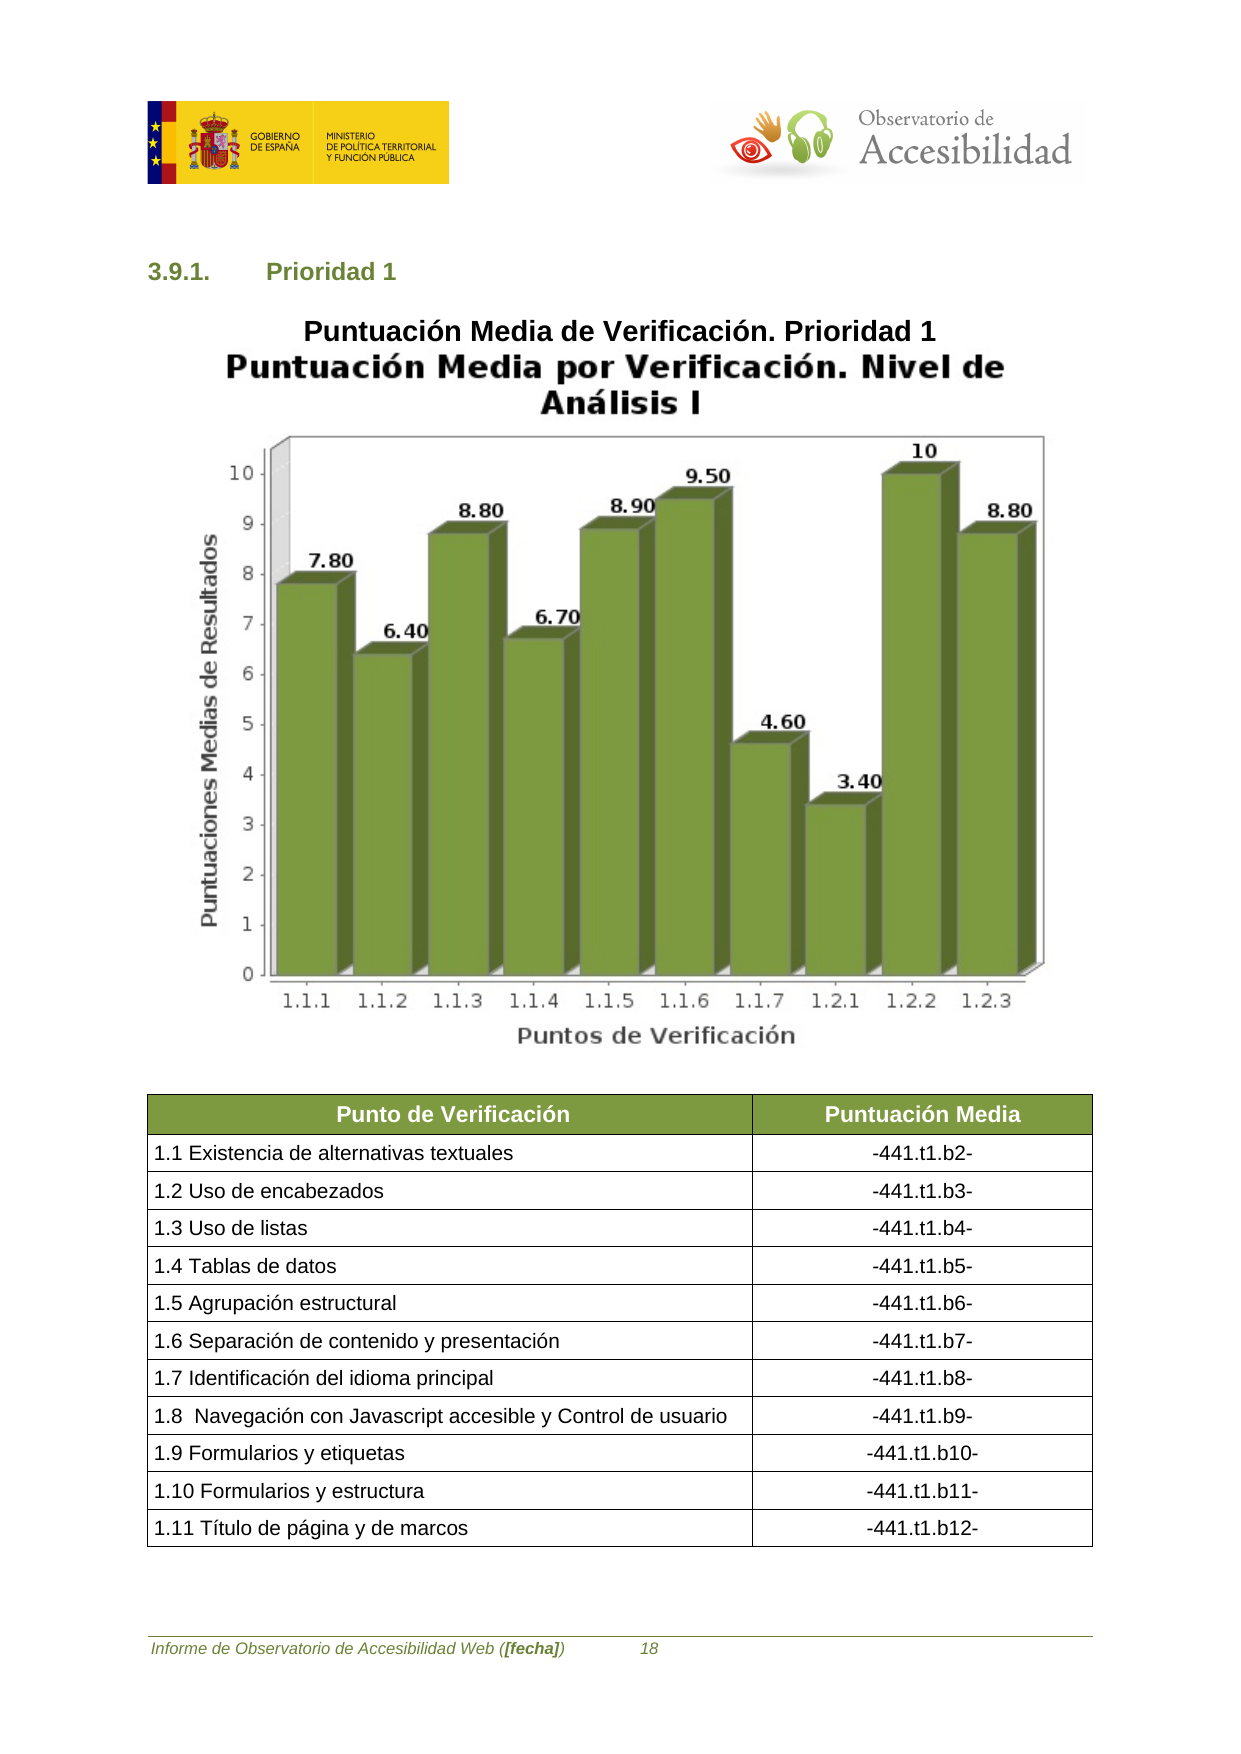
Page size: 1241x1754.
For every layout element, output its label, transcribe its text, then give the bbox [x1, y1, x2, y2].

table_cell 1.3 Uso de listas [148, 1210, 752, 1246]
table_cell 1.8 Navegación con Javascript accesible y Control de usuario [148, 1397, 752, 1434]
table_cell 1.1 Existencia de alternativas textuales [148, 1135, 752, 1171]
table_cell 1.7 Identificación del idioma principal [148, 1360, 752, 1396]
table_cell 1.10 Formularios y estructura [148, 1472, 752, 1509]
table_cell -441.t1.b2- [753, 1135, 1092, 1171]
picture [147, 101, 450, 184]
picture [178, 347, 1062, 1058]
table_cell -441.t1.b3- [753, 1172, 1092, 1209]
table_header Punto de Verificación [148, 1095, 752, 1134]
table_cell 1.2 Uso de encabezados [148, 1172, 752, 1209]
text Puntuación Media de Verificación. Prioridad 1 [148, 314, 1092, 347]
table_cell -441.t1.b7- [753, 1322, 1092, 1359]
table_cell -441.t1.b5- [753, 1247, 1092, 1284]
table_header Puntuación Media [753, 1095, 1092, 1134]
table_cell -441.t1.b6- [753, 1285, 1092, 1321]
table_cell -441.t1.b12- [753, 1510, 1092, 1546]
table_cell 1.5 Agrupación estructural [148, 1285, 752, 1321]
table_cell -441.t1.b10- [753, 1435, 1092, 1471]
table_cell -441.t1.b9- [753, 1397, 1092, 1434]
table_cell 1.4 Tablas de datos [148, 1247, 752, 1284]
table_cell 1.6 Separación de contenido y presentación [148, 1322, 752, 1359]
table_cell -441.t1.b4- [753, 1210, 1092, 1246]
subtitle Prioridad 1 [148, 257, 1092, 286]
table_cell -441.t1.b8- [753, 1360, 1092, 1396]
picture [710, 101, 1086, 184]
table_cell -441.t1.b11- [753, 1472, 1092, 1509]
table_cell 1.9 Formularios y etiquetas [148, 1435, 752, 1471]
table_cell 1.11 Título de página y de marcos [148, 1510, 752, 1546]
